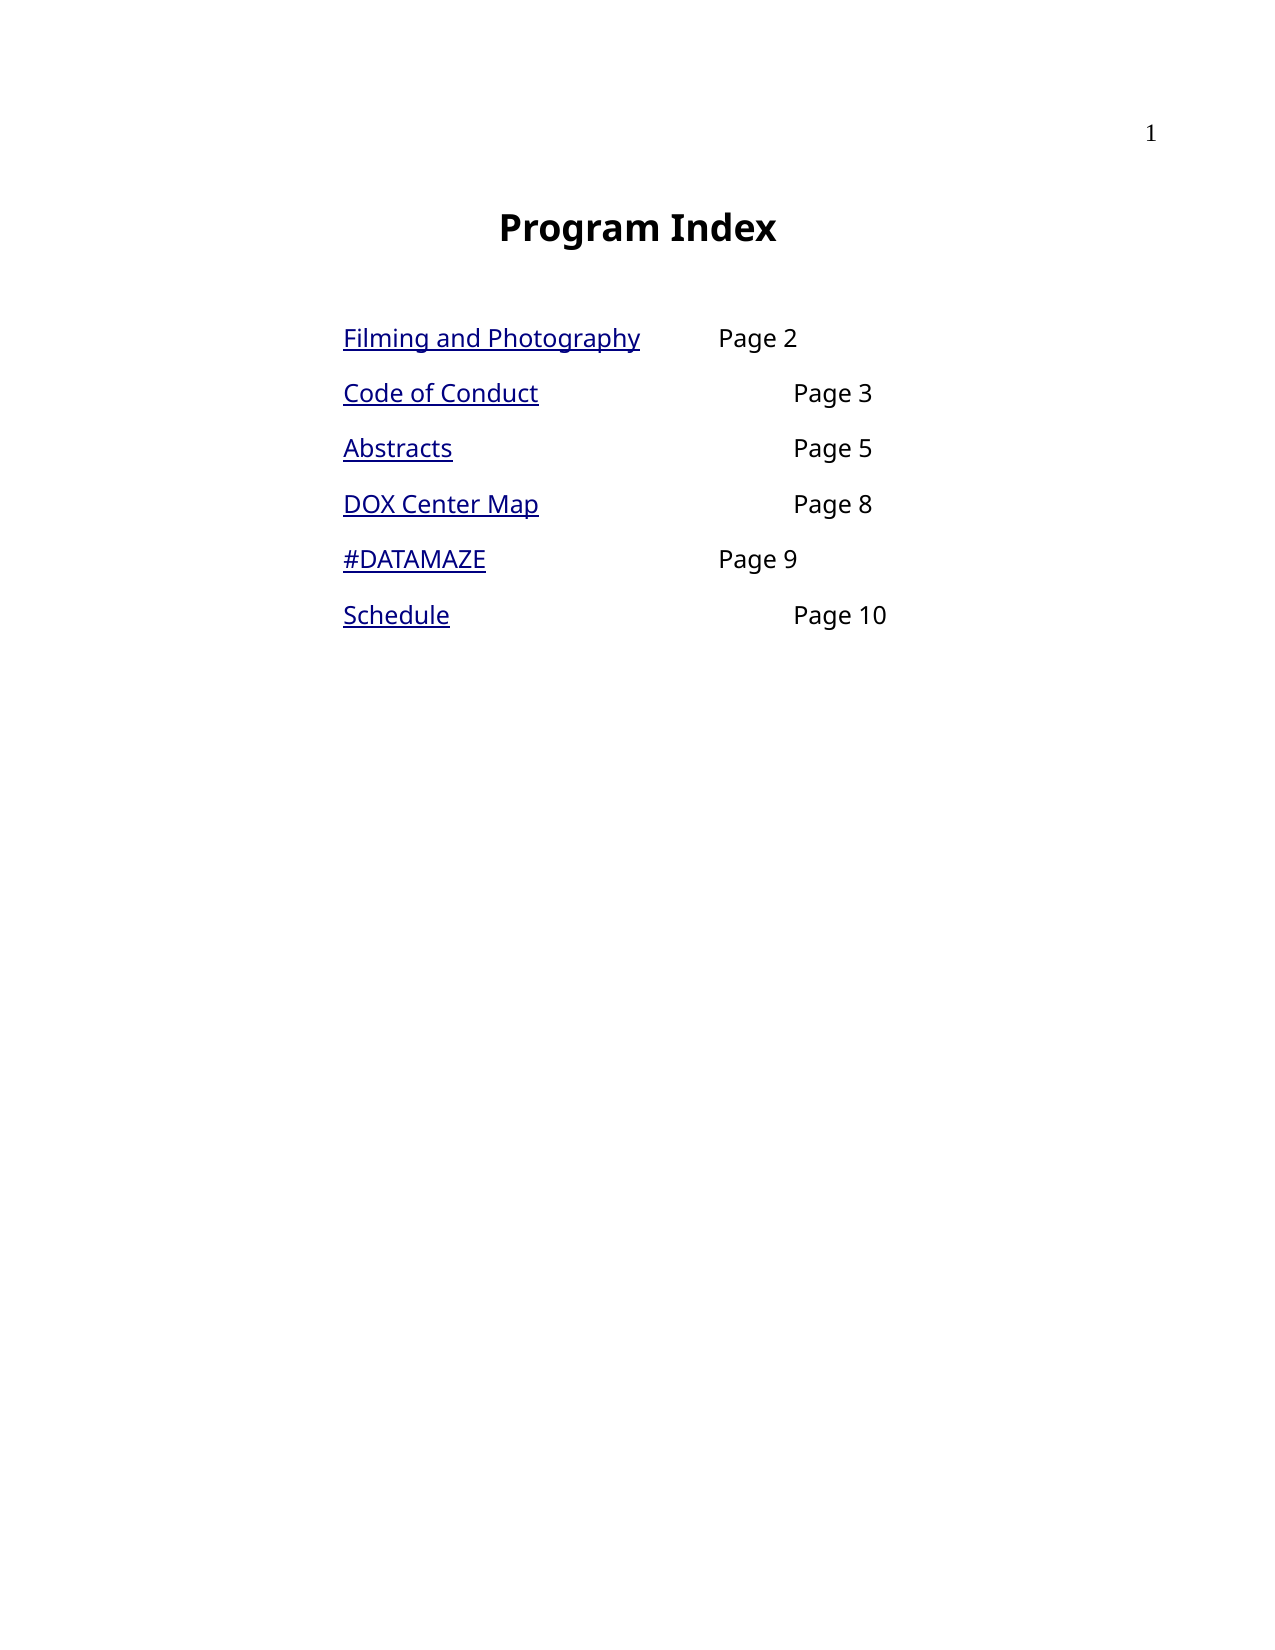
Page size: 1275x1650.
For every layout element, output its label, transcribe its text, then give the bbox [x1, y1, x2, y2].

text Code of Conduct Page 3 [343, 376, 1157, 410]
text #DATAMAZE Page 9 [343, 542, 1157, 576]
text Schedule Page 10 [343, 597, 1157, 631]
subtitle Program Index [118, 201, 1157, 252]
text Abstracts Page 5 [343, 431, 1157, 465]
text DOX Center Map Page 8 [343, 487, 1157, 521]
text Filming and Photography Page 2 [343, 320, 1157, 354]
